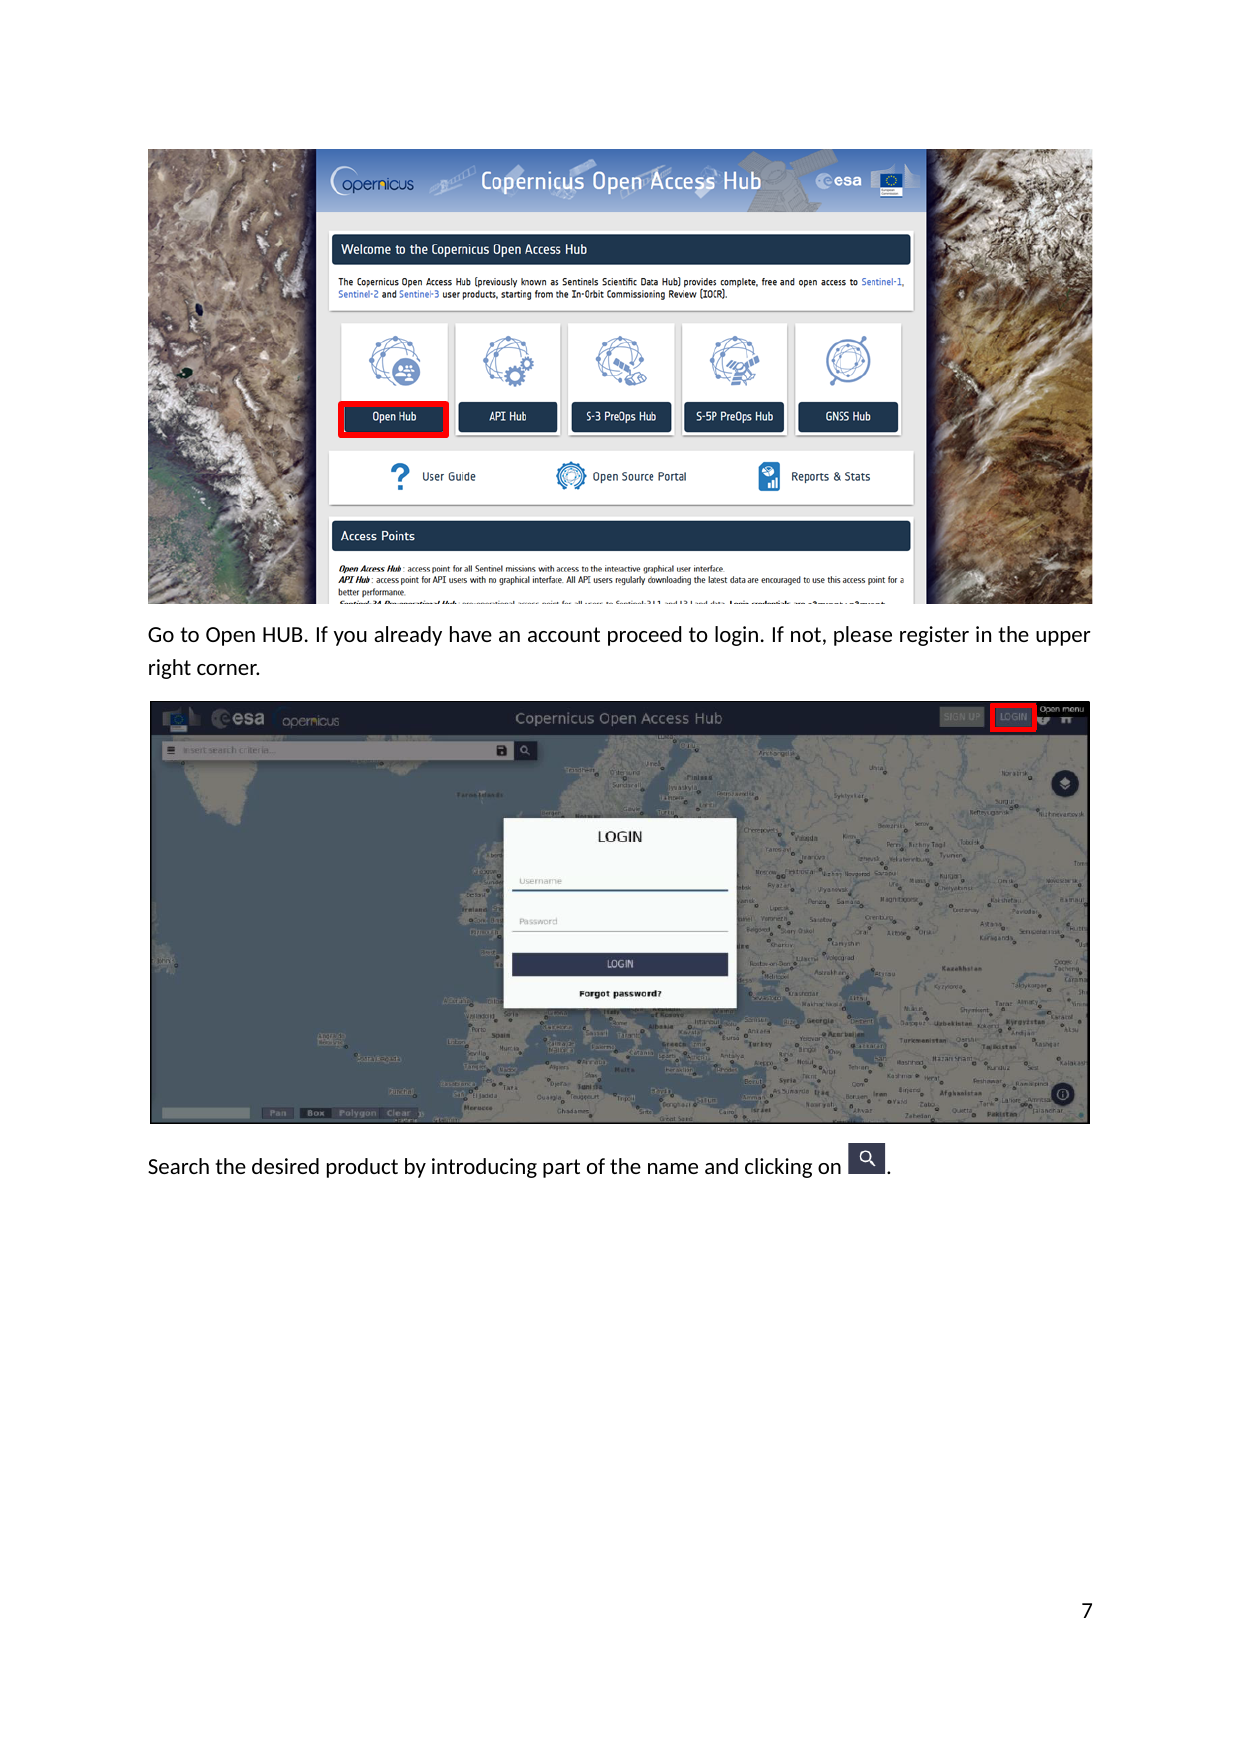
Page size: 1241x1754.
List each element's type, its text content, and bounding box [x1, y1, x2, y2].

text Search the desired product by introducing part of the name and clicking on . [148, 1143, 1093, 1180]
picture [147, 697, 1093, 1127]
picture [147, 147, 1093, 604]
picture [848, 1143, 886, 1174]
text Go to Open HUB. If you already have an account proceed to login. If not, please register in the upper right corner. [148, 621, 1093, 681]
